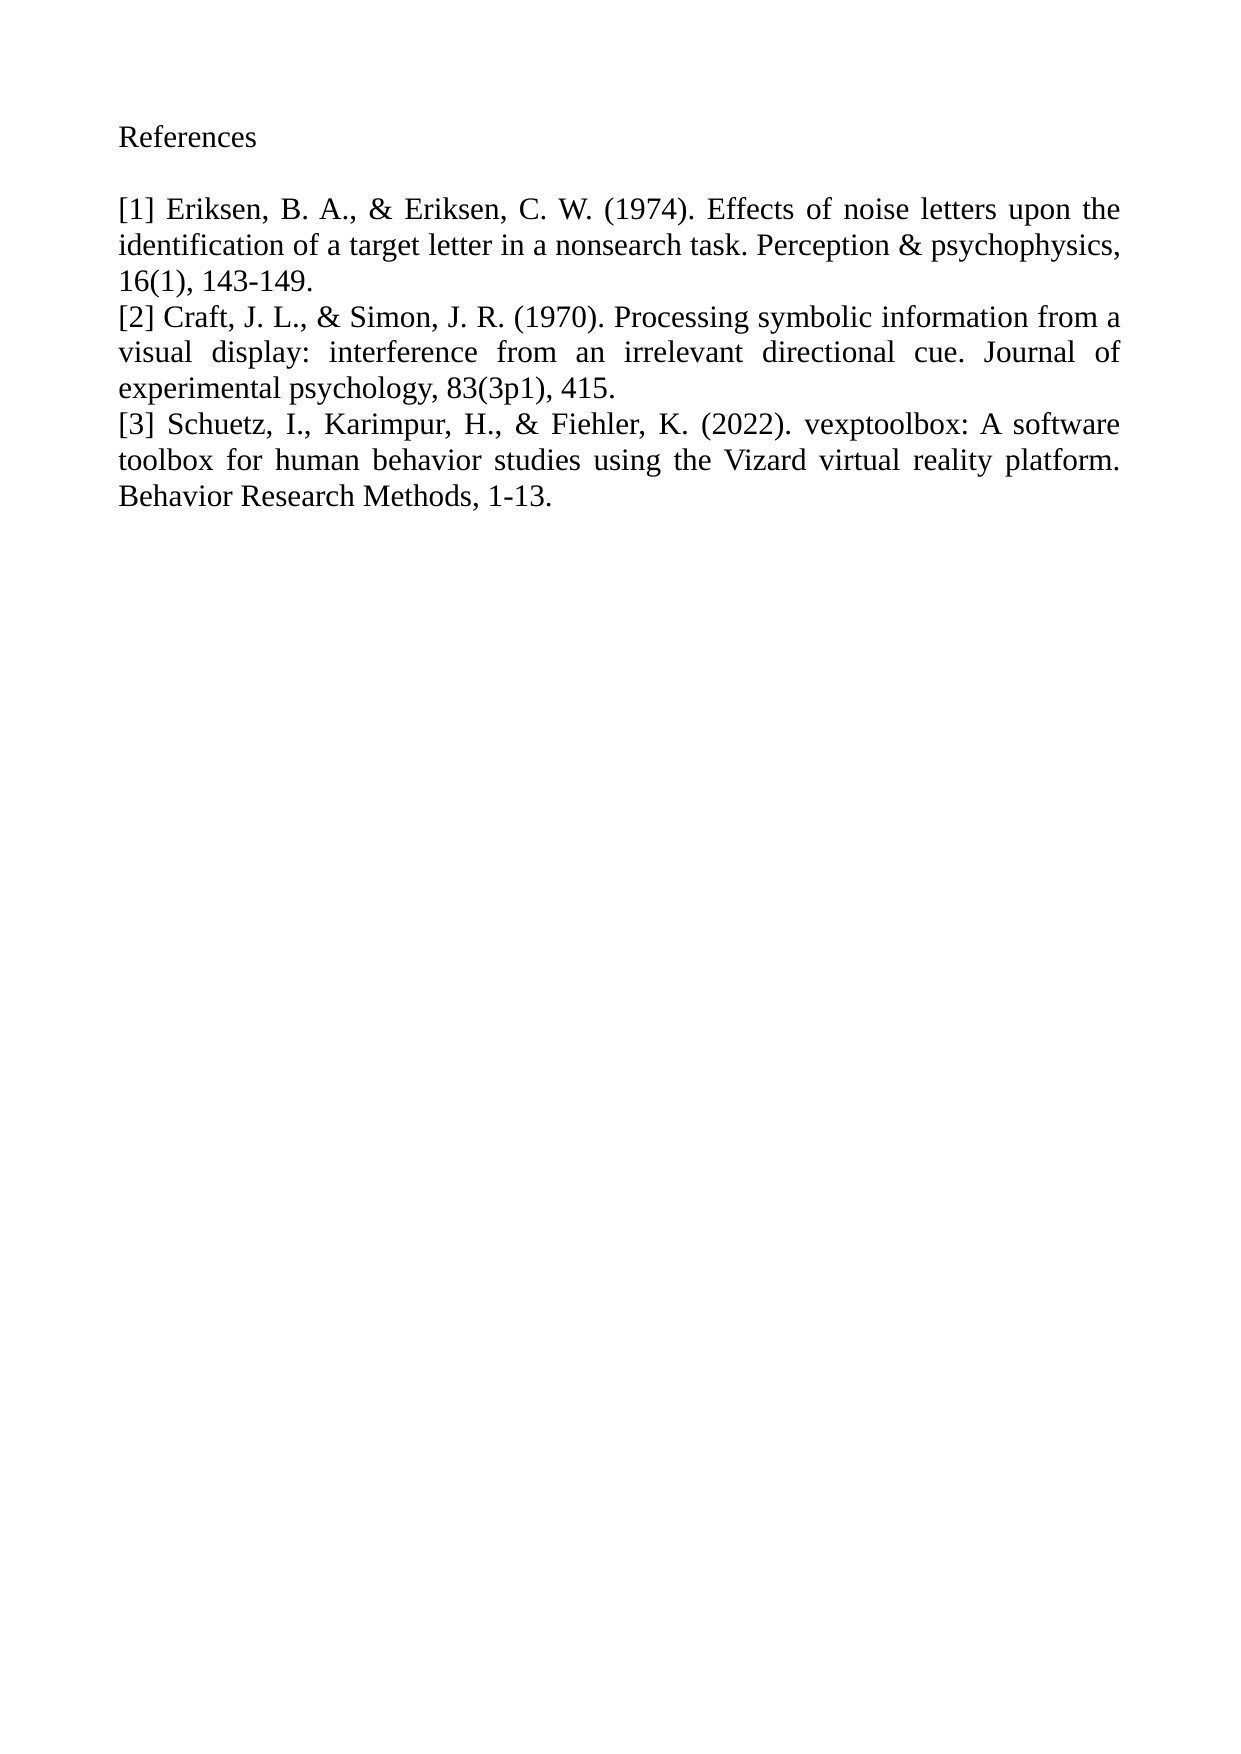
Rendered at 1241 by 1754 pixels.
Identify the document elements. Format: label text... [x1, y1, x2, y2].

text References [118, 118, 1122, 154]
text [2] Craft, J. L., & Simon, J. R. (1970). Processing symbolic information from a visual display: interference from an irrelevant directional cue. Journal of experimental psychology, 83(3p1), 415. [118, 298, 1122, 406]
text [1] Eriksen, B. A., & Eriksen, C. W. (1974). Effects of noise letters upon the identification of a target letter in a nonsearch task. Perception & psychophysics, 16(1), 143-149. [118, 190, 1122, 298]
text [3] Schuetz, I., Karimpur, H., & Fiehler, K. (2022). vexptoolbox: A software toolbox for human behavior studies using the Vizard virtual reality platform. Behavior Research Methods, 1-13. [118, 406, 1122, 513]
